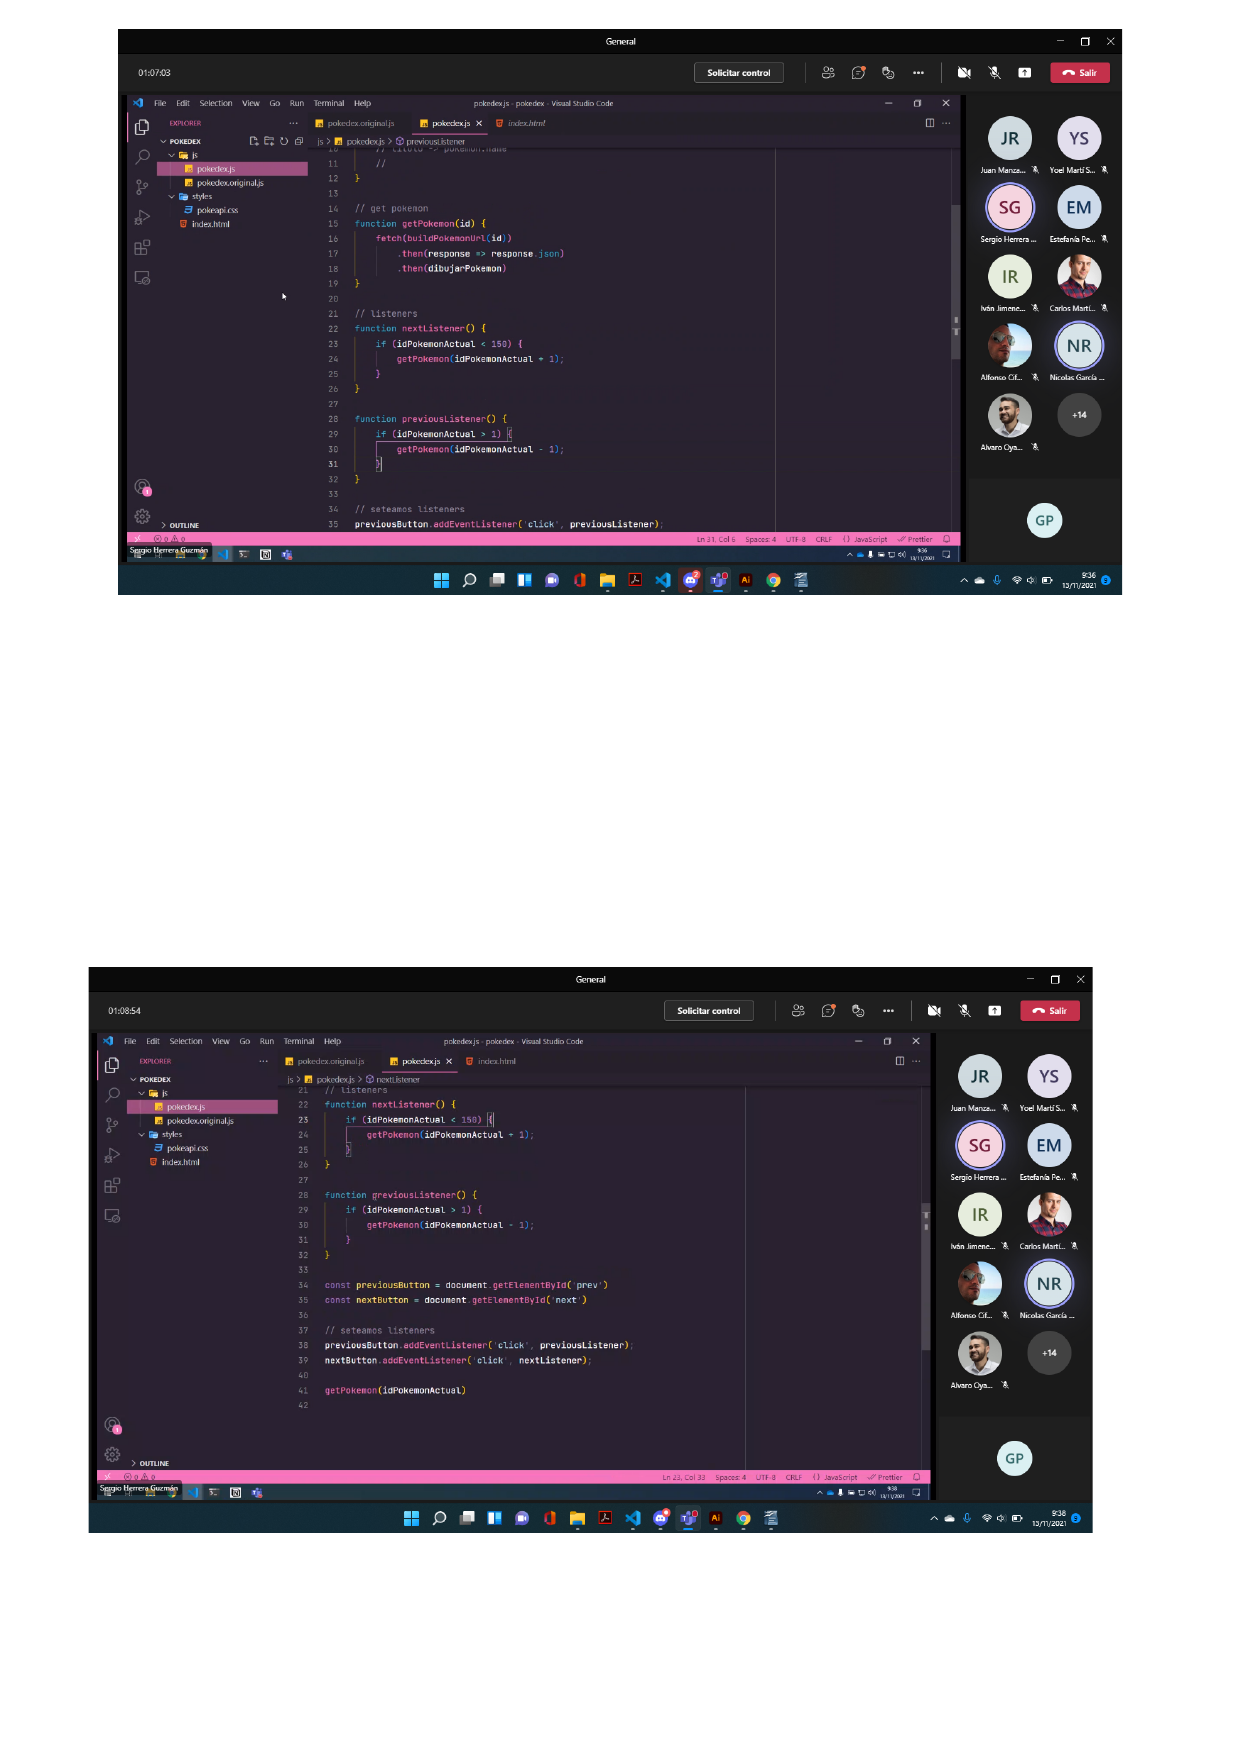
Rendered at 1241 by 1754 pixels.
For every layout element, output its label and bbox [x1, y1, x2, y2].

picture [118, 29, 1123, 595]
picture [88, 967, 1093, 1533]
